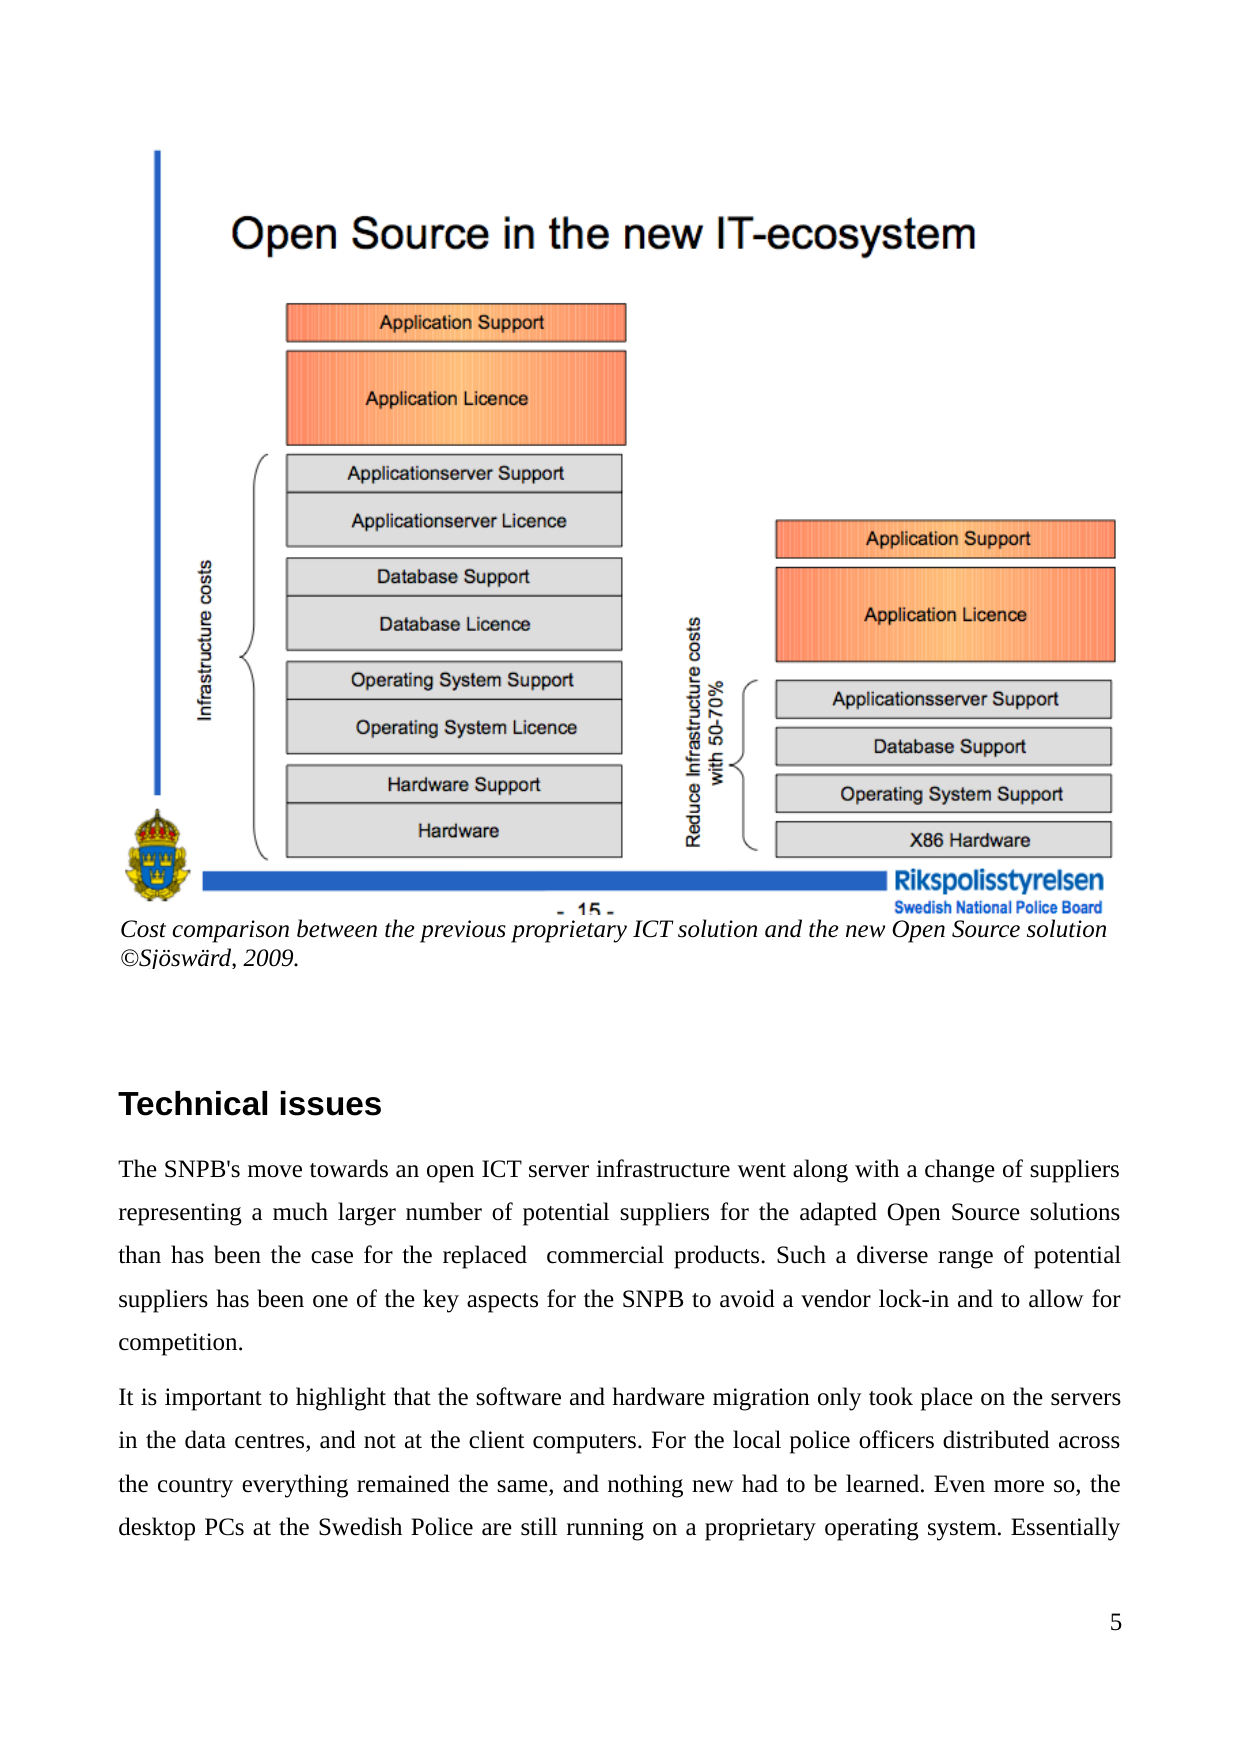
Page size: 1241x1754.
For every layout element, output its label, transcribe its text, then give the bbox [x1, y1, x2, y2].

picture [120, 132, 1122, 915]
text The SNPB's move towards an open ICT server infrastructure went along with a change of suppliers representing a much larger number of potential suppliers for the adapted Open Source solutions than has been the case for the replaced commercial products. Such a diverse range of potential suppliers has been one of the key aspects for the SNPB to avoid a vendor lock-in and to allow for competition. [118, 1154, 1122, 1356]
text Cost comparison between the previous proprietary ICT solution and the new Open Source solution ©Sjöswärd, 2009. [120, 915, 1120, 968]
subtitle Technical issues [118, 1084, 1122, 1123]
text It is important to highlight that the software and hardware migration only took place on the servers in the data centres, and not at the client computers. For the local police officers distributed across the country everything remained the same, and nothing new had to be learned. Even more so, the desktop PCs at the Swedish Police are still running on a proprietary operating system. Essentially [118, 1382, 1122, 1541]
